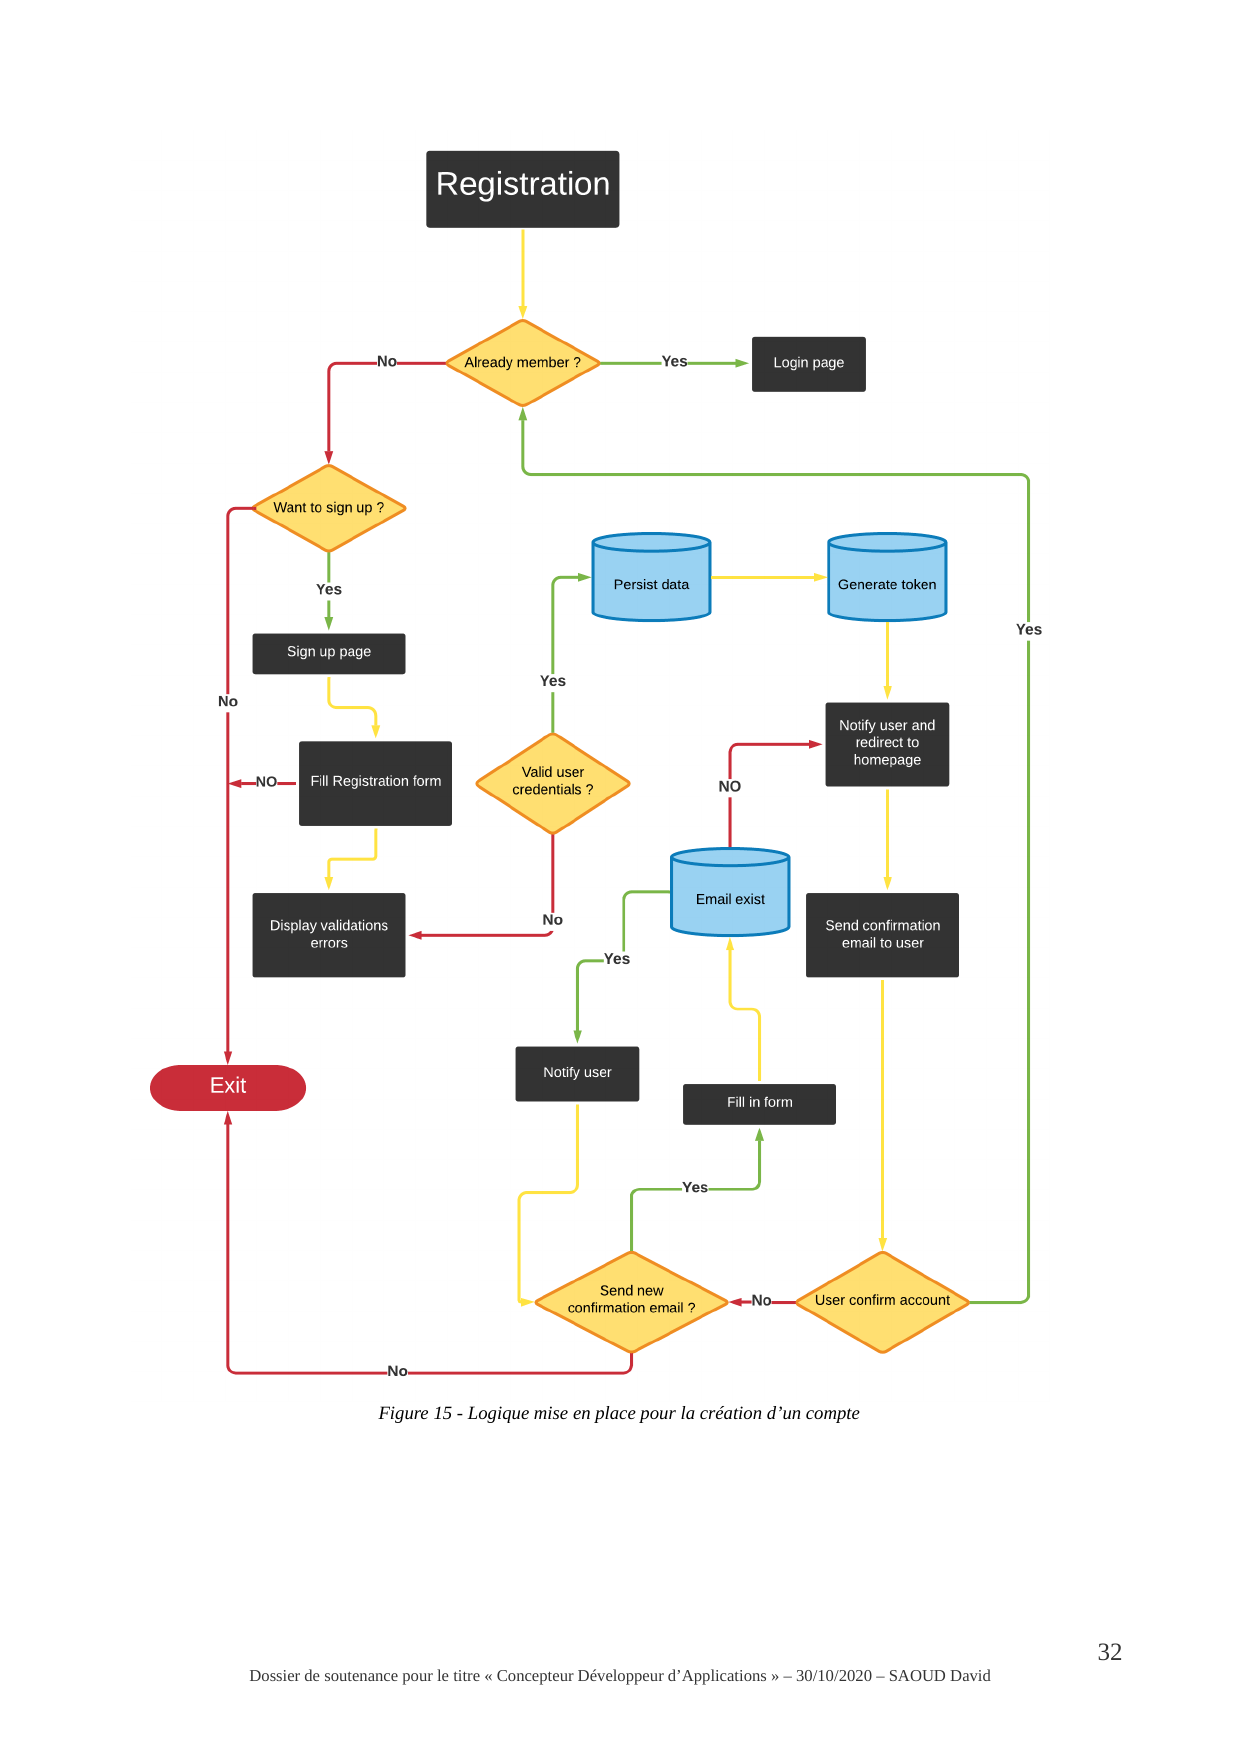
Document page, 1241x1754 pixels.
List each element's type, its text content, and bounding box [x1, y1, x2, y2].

text Figure 15 - Logique mise en place pour la création d’un compte [161, 131, 1079, 1423]
picture [130, 130, 1050, 1402]
